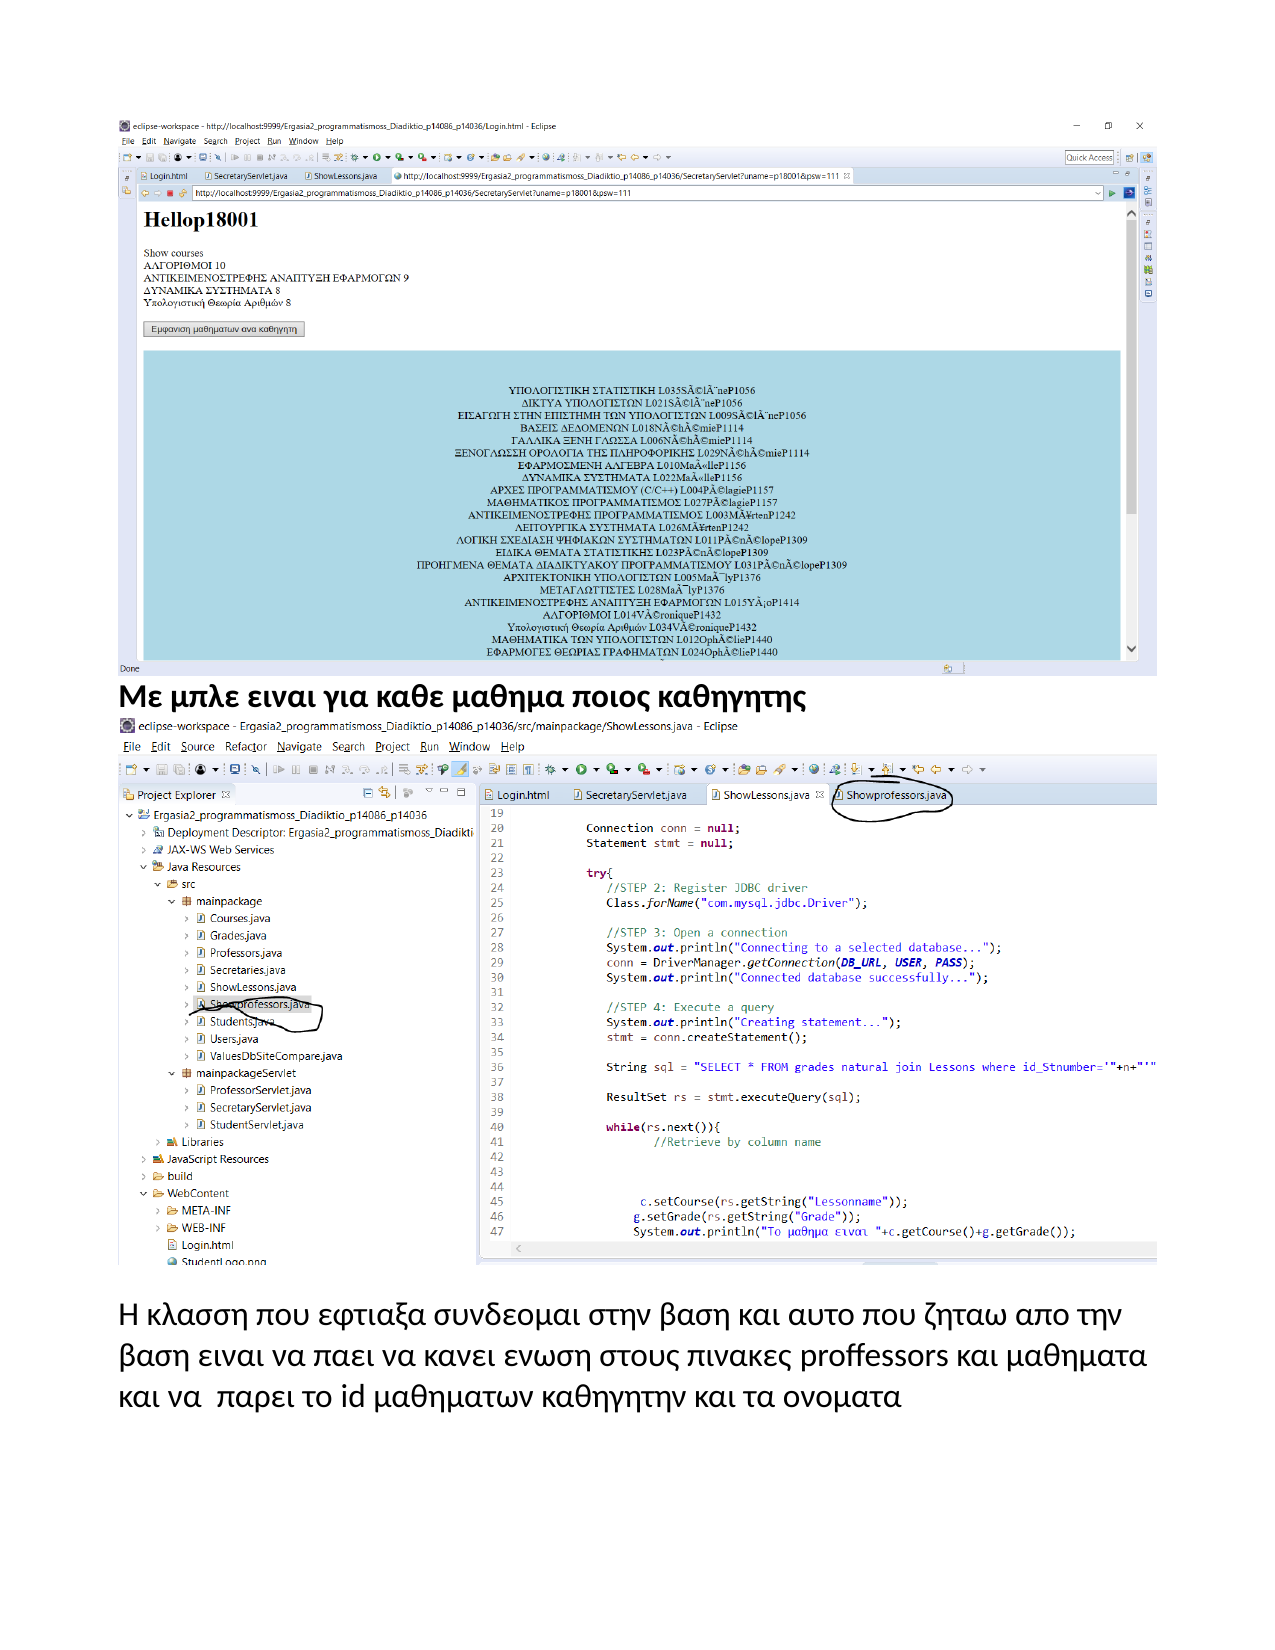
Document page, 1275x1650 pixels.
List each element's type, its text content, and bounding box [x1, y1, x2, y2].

picture [118, 118, 1157, 676]
text Με μπλε ειναι για καθε μαθημα ποιος καθηγητης [118, 676, 1157, 716]
text Η κλασση που εφτιαξα συνδεομαι στην βαση και αυτο που ζηταω απο την βαση ειναι να παει να κανει ενωση στους πινακες proffessors και μαθηματα και να παρει το id μαθηματων καθηγητην και τα ονοματα [118, 1293, 1157, 1415]
picture [118, 716, 1157, 1265]
